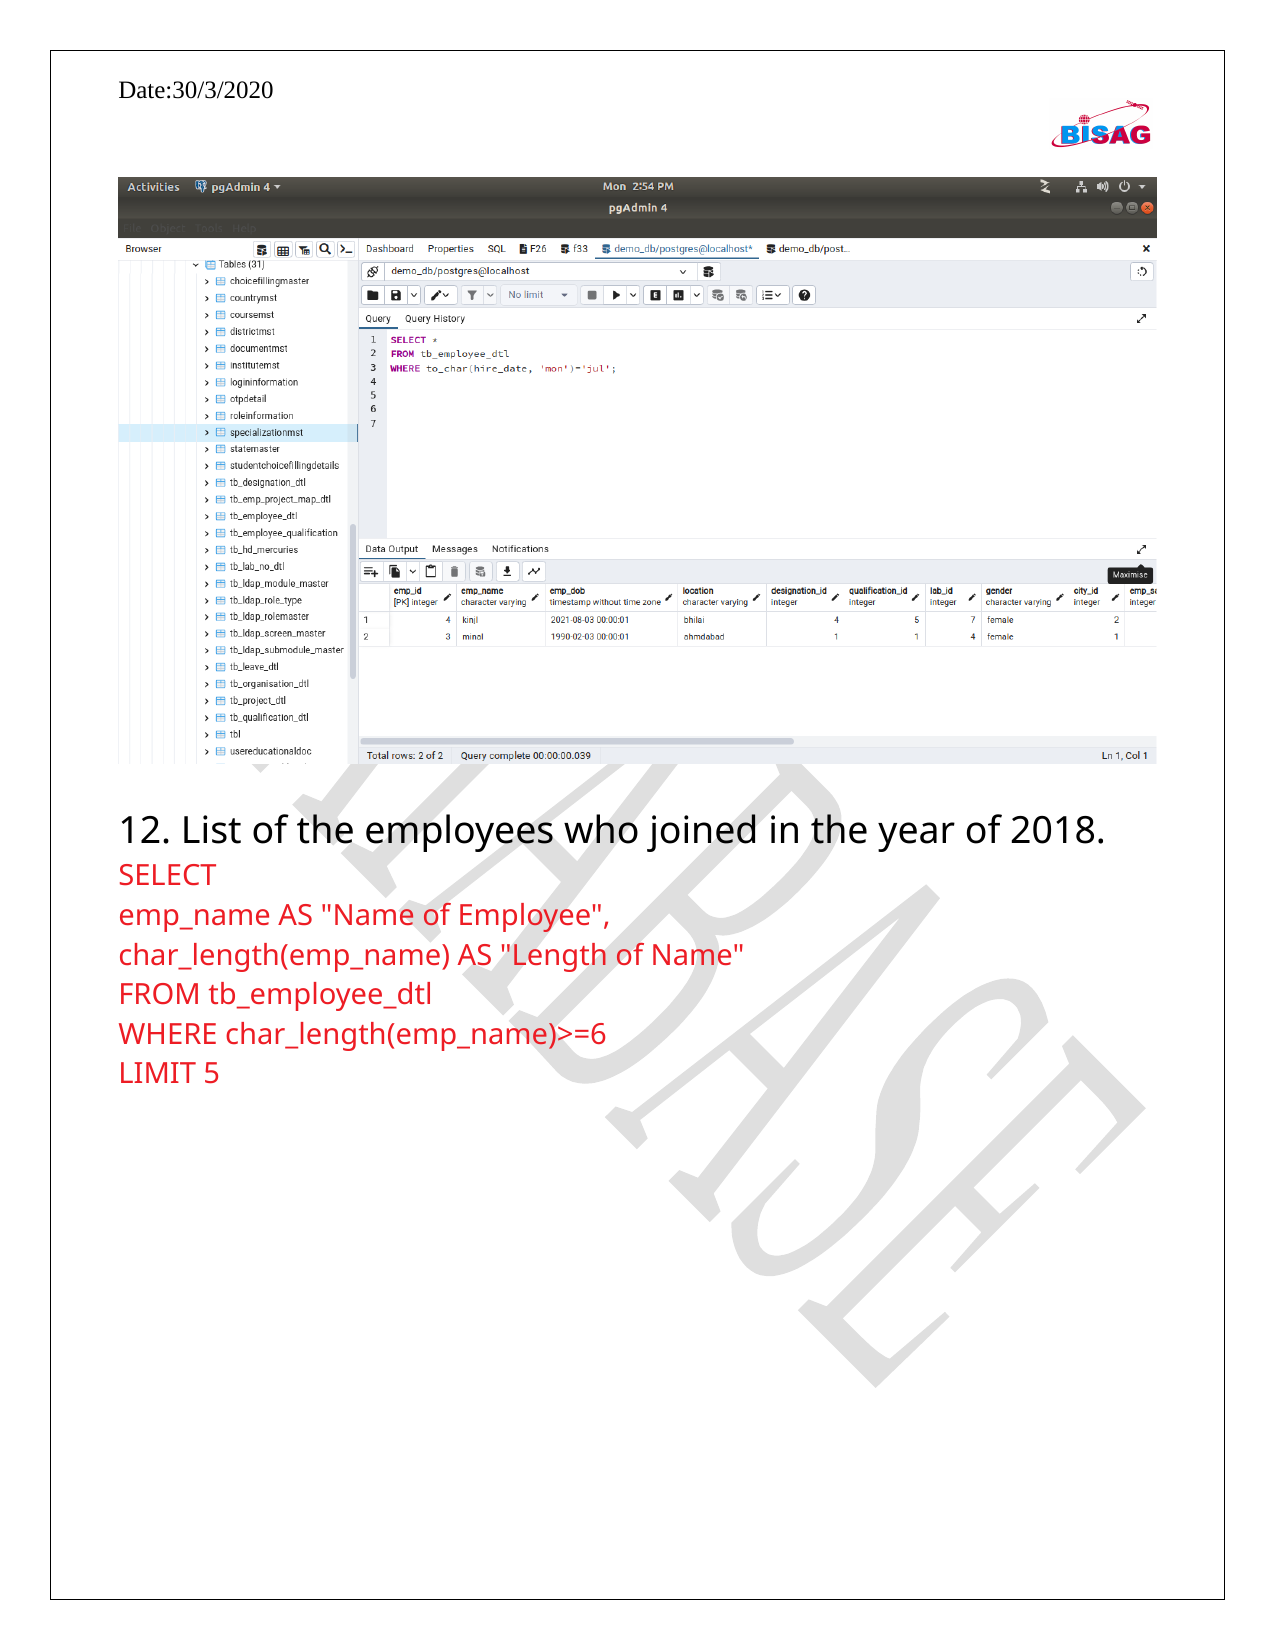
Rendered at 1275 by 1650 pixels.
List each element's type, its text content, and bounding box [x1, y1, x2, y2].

text char_length(emp_name) AS "Length of Name" [519, 934, 619, 973]
text [853, 973, 1157, 1013]
text [678, 1053, 767, 1092]
text SELECT [118, 854, 380, 894]
text char_length(emp_name) AS "Length of Name" [611, 934, 697, 973]
text LIMIT 5 [118, 1053, 707, 1092]
text [507, 973, 580, 1013]
text char_length(emp_name) AS "Length of Name" [118, 934, 519, 973]
text WHERE char_length(emp_name)>=6 [751, 1013, 825, 1053]
text [770, 1053, 794, 1067]
text WHERE char_length(emp_name)>=6 [651, 1013, 758, 1053]
text WHERE char_length(emp_name)>=6 [1019, 1013, 1157, 1053]
text WHERE char_length(emp_name)>=6 [558, 1013, 660, 1053]
picture [1048, 98, 1154, 149]
text emp_name AS "Name of Employee", [914, 894, 1157, 934]
text emp_name AS "Name of Employee", [738, 894, 912, 934]
text 12. List of the employees who joined in the year of 2018. [730, 803, 814, 854]
text emp_name AS "Name of Employee", [549, 894, 659, 934]
text char_length(emp_name) AS "Length of Name" [716, 934, 860, 973]
text emp_name AS "Name of Employee", [437, 894, 550, 934]
text WHERE char_length(emp_name)>=6 [823, 1013, 940, 1053]
text emp_name AS "Name of Employee", [118, 894, 438, 934]
text [779, 973, 856, 1013]
text 12. List of the employees who joined in the year of 2018. [544, 803, 621, 854]
text [388, 854, 490, 894]
text WHERE char_length(emp_name)>=6 [118, 1013, 538, 1053]
text [1071, 1082, 1091, 1092]
text 12. List of the employees who joined in the year of 2018. [831, 803, 1157, 854]
picture [118, 177, 1157, 764]
text emp_name AS "Name of Employee", [689, 894, 763, 917]
text [460, 854, 560, 894]
text 12. List of the employees who joined in the year of 2018. [338, 803, 420, 851]
text [921, 1053, 1068, 1092]
text 12. List of the employees who joined in the year of 2018. [400, 803, 556, 854]
text 12. List of the employees who joined in the year of 2018. [610, 803, 750, 854]
text [690, 854, 802, 894]
text [797, 854, 1157, 894]
text [692, 973, 810, 1013]
text [793, 1053, 902, 1092]
text 12. List of the employees who joined in the year of 2018. [118, 803, 349, 854]
text char_length(emp_name) AS "Length of Name" [884, 934, 1157, 973]
text FROM tb_employee_dtl [118, 973, 499, 1013]
text [580, 854, 699, 894]
text emp_name AS "Name of Employee", [650, 915, 688, 934]
text WHERE char_length(emp_name)>=6 [932, 1013, 1020, 1053]
text [1092, 1053, 1157, 1092]
text char_length(emp_name) AS "Length of Name" [830, 934, 886, 973]
text [571, 973, 691, 1013]
